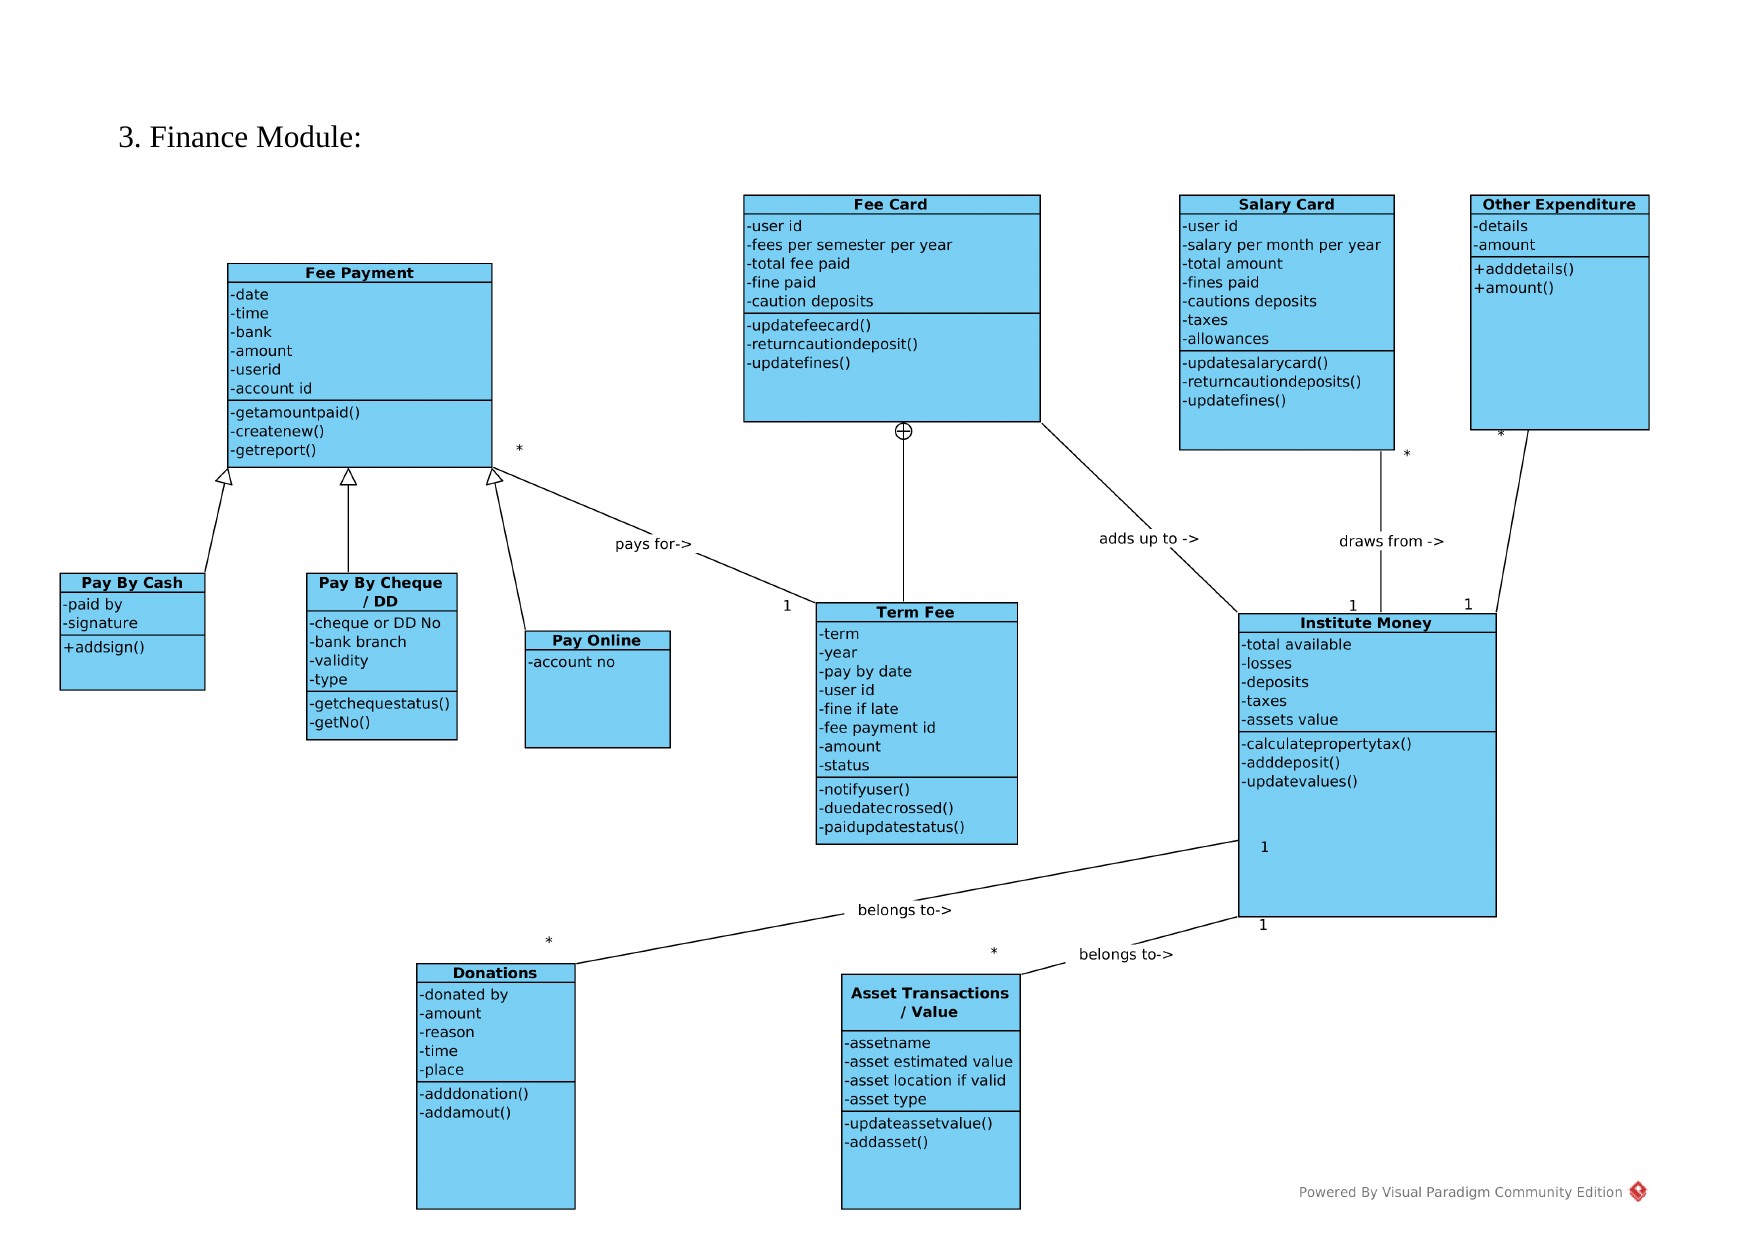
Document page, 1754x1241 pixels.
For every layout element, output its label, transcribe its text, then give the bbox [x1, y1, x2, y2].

picture [57, 192, 1654, 1214]
text 3. Finance Module: [118, 118, 1636, 154]
